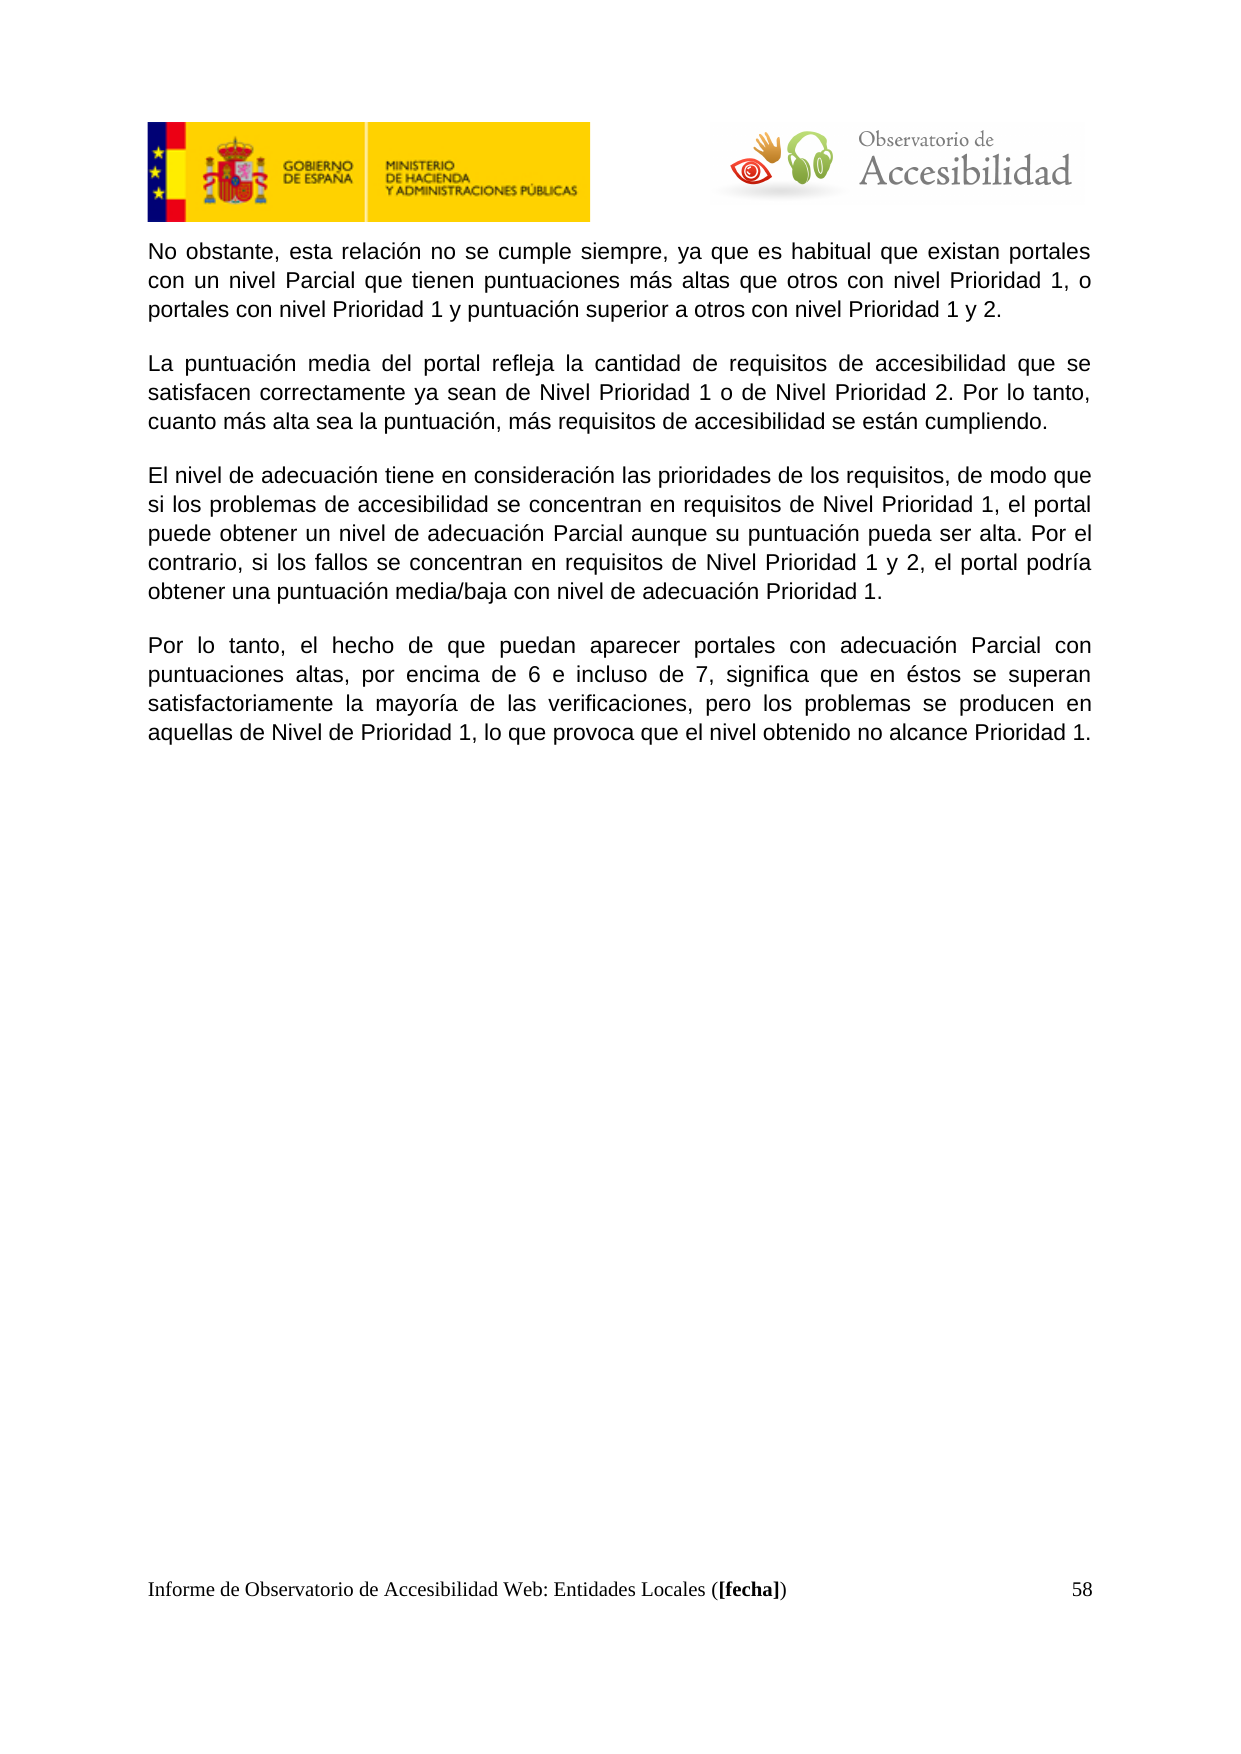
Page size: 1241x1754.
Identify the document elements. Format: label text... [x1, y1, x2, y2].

text La puntuación media del portal refleja la cantidad de requisitos de accesibilidad que se satisfacen correctamente ya sean de Nivel Prioridad 1 o de Nivel Prioridad 2. Por lo tanto, cuanto más alta sea la puntuación, más requisitos de accesibilidad se están cumpliendo. [148, 350, 1092, 434]
picture [147, 122, 591, 222]
text Por lo tanto, el hecho de que puedan aparecer portales con adecuación Parcial con puntuaciones altas, por encima de 6 e incluso de 7, significa que en éstos se superan satisfactoriamente la mayoría de las verificaciones, pero los problemas se producen en aquellas de Nivel de Prioridad 1, lo que provoca que el nivel obtenido no alcance Prioridad 1. [148, 632, 1092, 745]
picture [710, 122, 1086, 205]
text El nivel de adecuación tiene en consideración las prioridades de los requisitos, de modo que si los problemas de accesibilidad se concentran en requisitos de Nivel Prioridad 1, el portal puede obtener un nivel de adecuación Parcial aunque su puntuación pueda ser alta. Por el contrario, si los fallos se concentran en requisitos de Nivel Prioridad 1 y 2, el portal podría obtener una puntuación media/baja con nivel de adecuación Prioridad 1. [148, 462, 1092, 604]
text No obstante, esta relación no se cumple siempre, ya que es habitual que existan portales con un nivel Parcial que tienen puntuaciones más altas que otros con nivel Prioridad 1, o portales con nivel Prioridad 1 y puntuación superior a otros con nivel Prioridad 1 y 2. [148, 238, 1092, 322]
